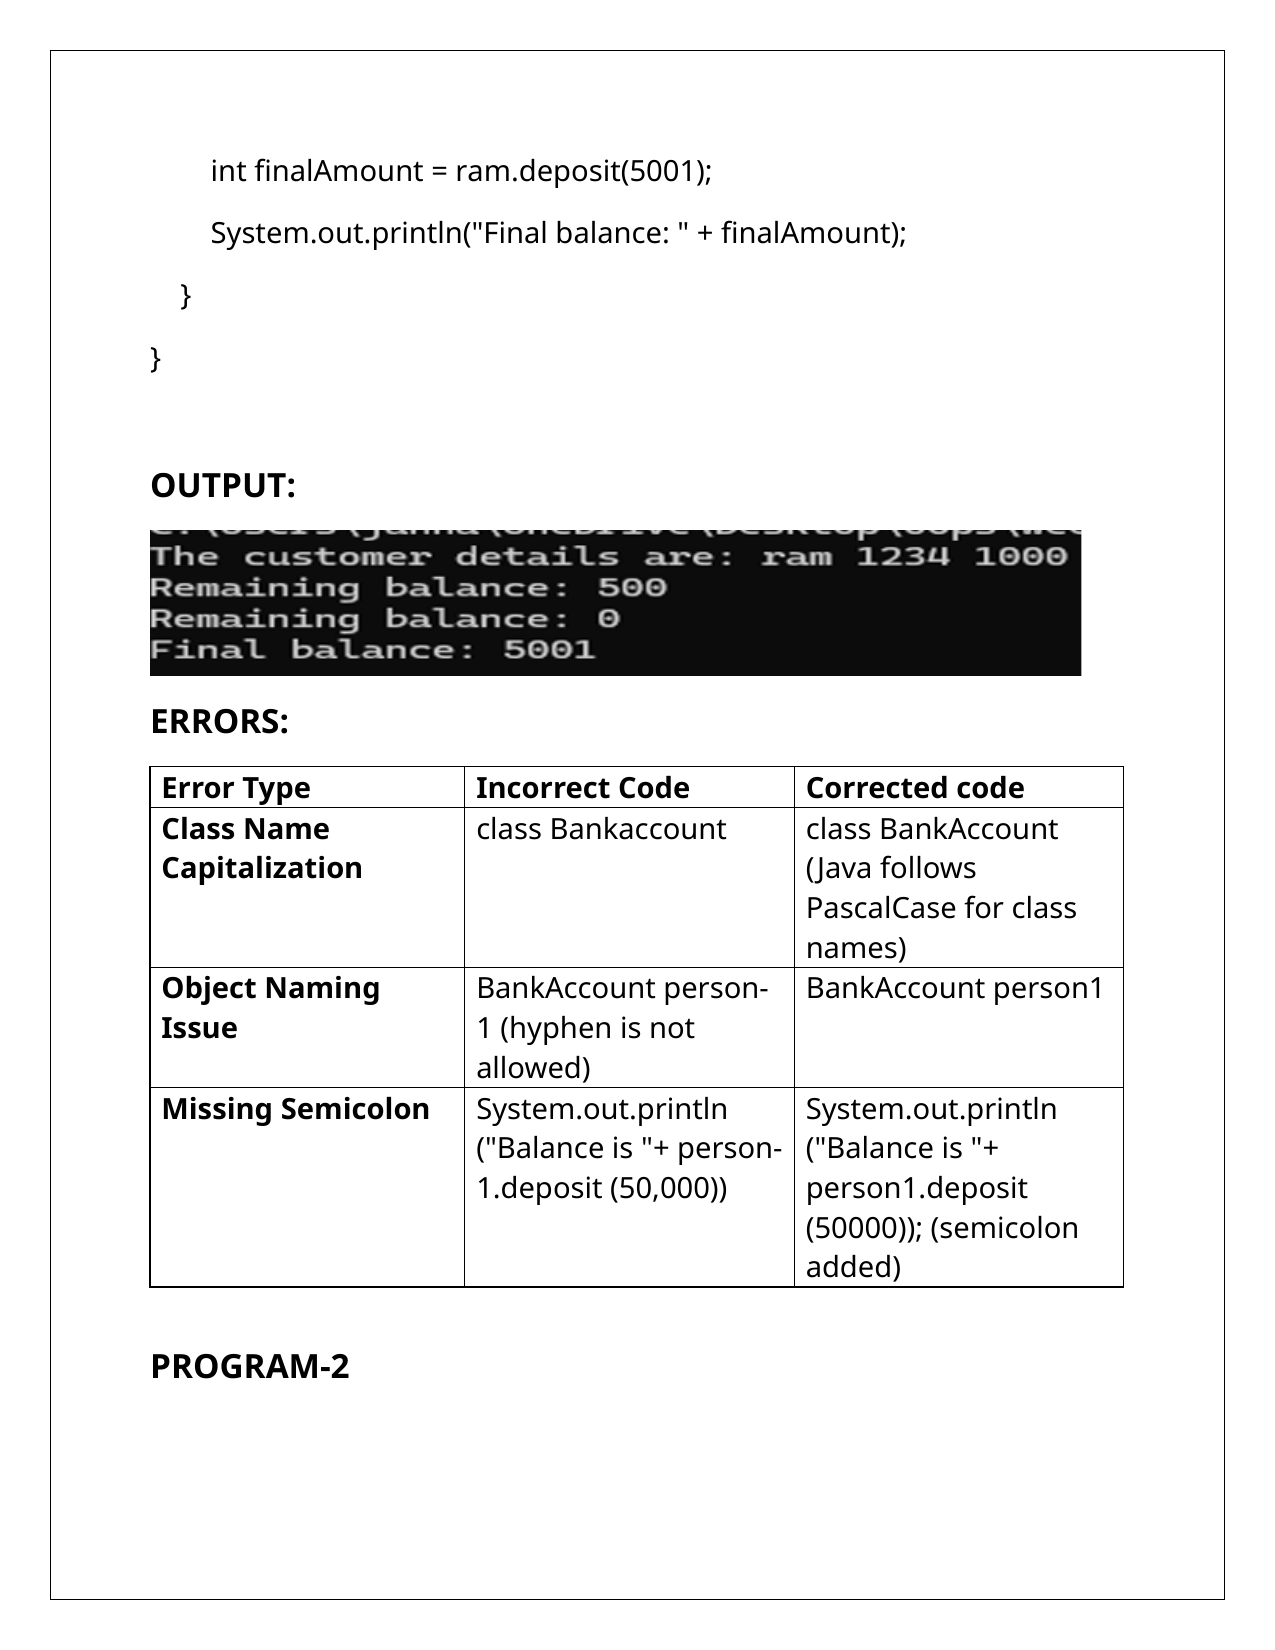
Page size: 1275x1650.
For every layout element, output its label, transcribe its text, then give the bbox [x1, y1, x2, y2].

table_cell BankAccount person-1 (hyphen is not allowed) [465, 968, 794, 1087]
table_cell Object Naming Issue [151, 968, 464, 1087]
text int finalAmount = ram.deposit(5001); [150, 150, 1125, 190]
text OUTPUT: [150, 461, 1125, 507]
table_header Error Type [151, 767, 464, 807]
text } [150, 337, 1125, 377]
text PROGRAM-2 [150, 1343, 1125, 1388]
text System.out.println("Final balance: " + finalAmount); [150, 212, 1125, 252]
table_header Incorrect Code [465, 767, 794, 807]
table_header Corrected code [795, 767, 1123, 807]
table_cell BankAccount person1 [795, 968, 1123, 1087]
text ERRORS: [150, 697, 1125, 743]
table_cell System.out.println ("Balance is "+ person-1.deposit (50,000)) [465, 1088, 794, 1286]
table_cell class BankAccount (Java follows PascalCase for class names) [795, 808, 1123, 967]
table_cell Missing Semicolon [151, 1088, 464, 1286]
table_cell Class Name Capitalization [151, 808, 464, 967]
text } [150, 274, 1125, 314]
table_cell System.out.println ("Balance is "+ person1.deposit (50000)); (semicolon added) [795, 1088, 1123, 1286]
table_cell class Bankaccount [465, 808, 794, 967]
